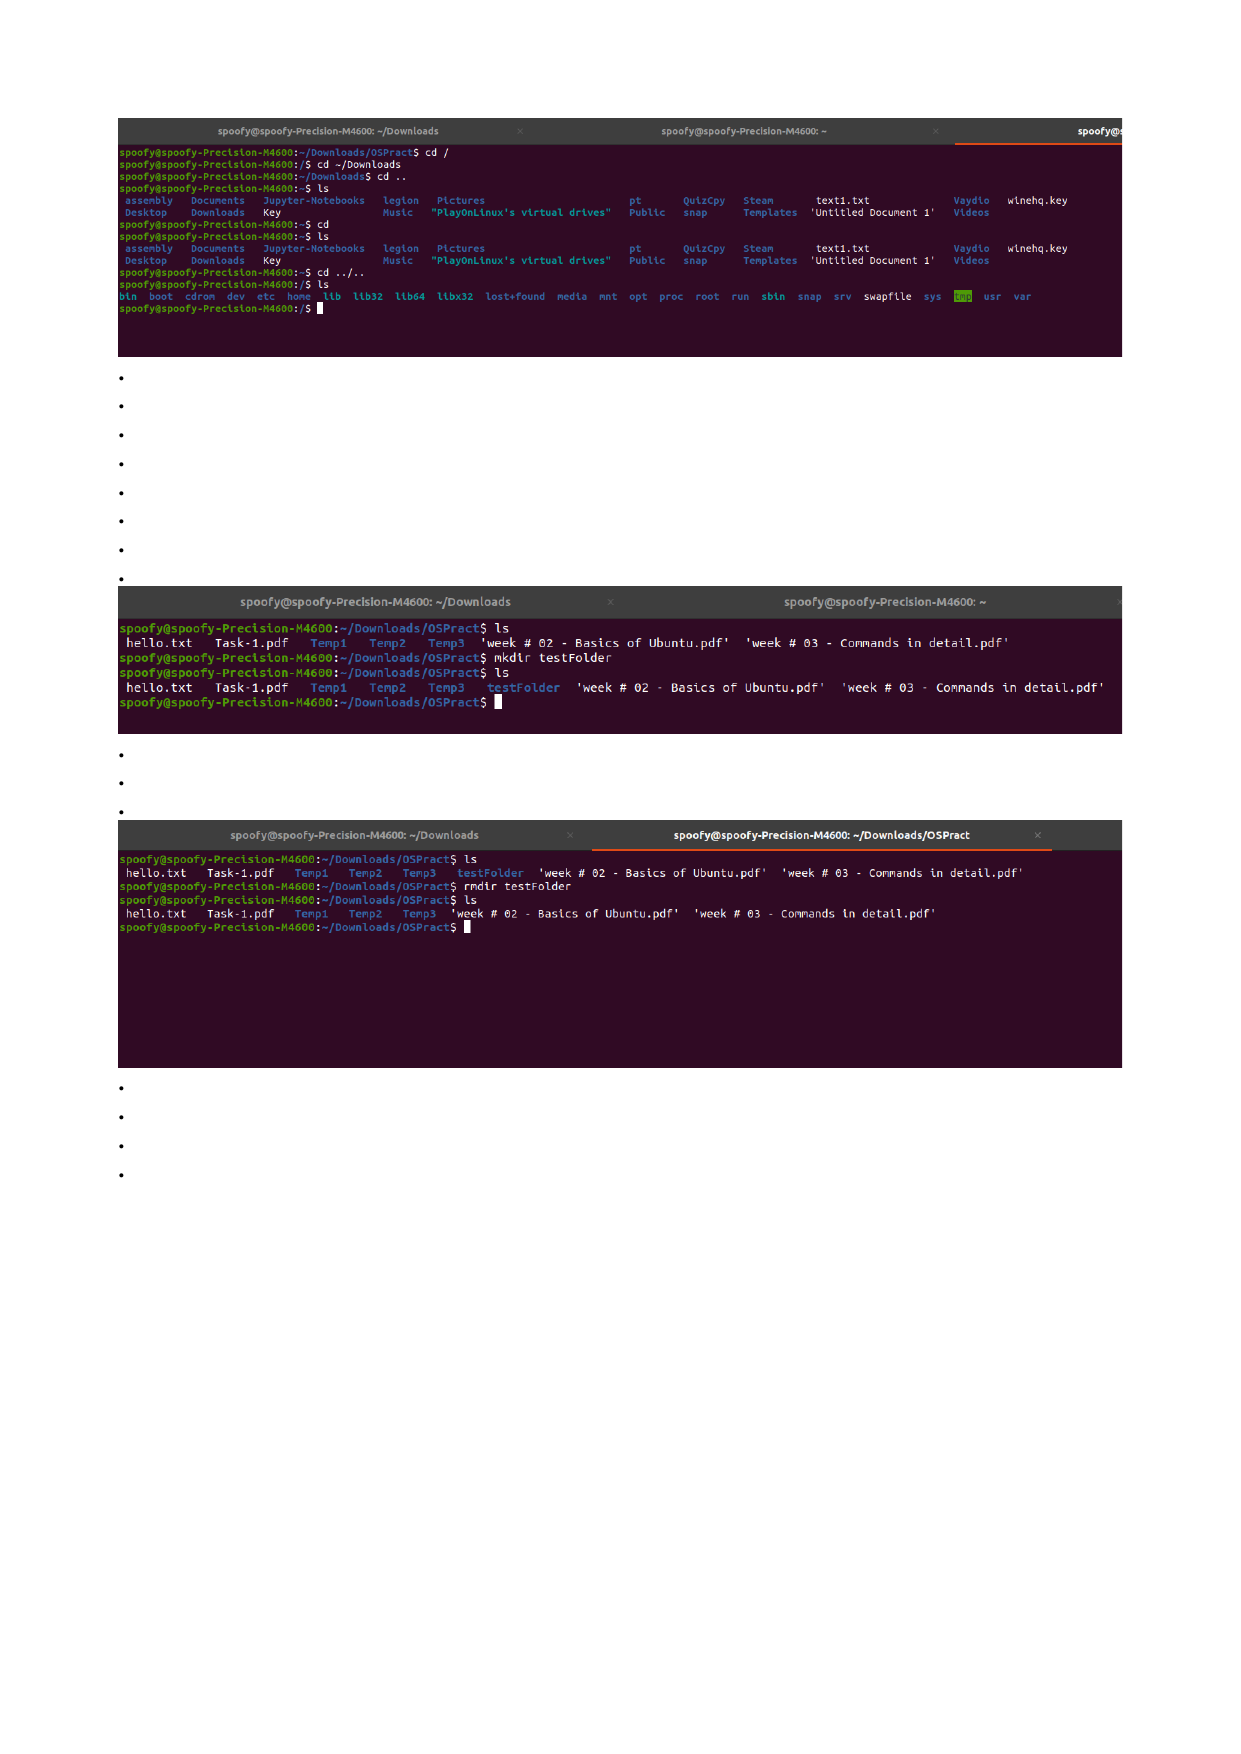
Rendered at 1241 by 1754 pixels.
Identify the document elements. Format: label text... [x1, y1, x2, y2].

text . [118, 734, 1122, 762]
text . [118, 558, 1122, 586]
picture [118, 820, 1123, 1068]
text . [118, 1068, 1122, 1096]
text . [118, 357, 1122, 386]
text . [118, 443, 1122, 472]
text . [118, 386, 1122, 414]
text . [118, 1154, 1122, 1182]
text . [118, 529, 1122, 558]
text . [118, 414, 1122, 443]
picture [118, 586, 1123, 734]
text . [118, 1096, 1122, 1125]
text . [118, 791, 1122, 820]
text . [118, 762, 1122, 791]
text . [118, 472, 1122, 501]
text . [118, 501, 1122, 529]
picture [118, 118, 1123, 357]
text . [118, 1125, 1122, 1154]
